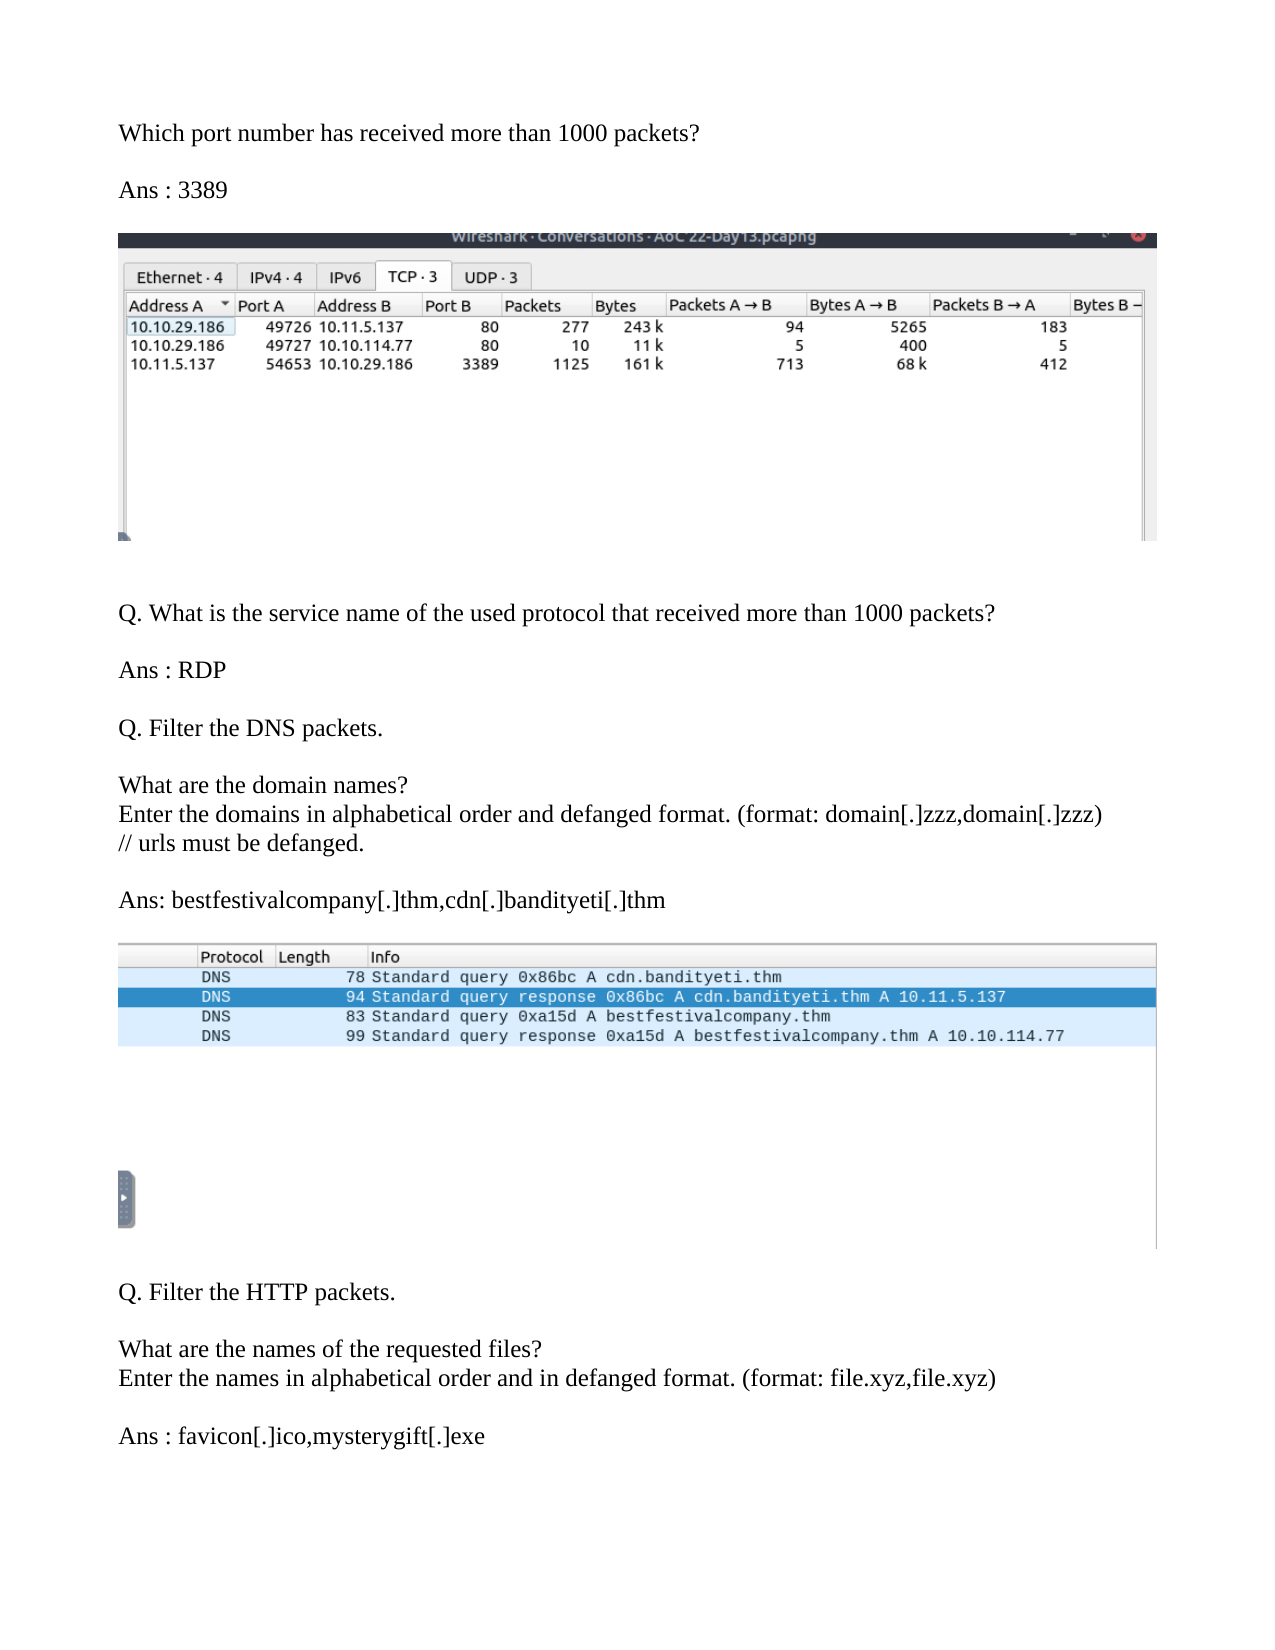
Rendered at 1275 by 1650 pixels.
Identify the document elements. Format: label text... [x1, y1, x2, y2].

text What are the domain names? [118, 770, 1157, 799]
text Which port number has received more than 1000 packets? [118, 118, 1157, 147]
text Q. Filter the HTTP packets. [118, 1277, 1157, 1306]
text What are the names of the requested files? [118, 1334, 1157, 1363]
text Enter the names in alphabetical order and in defanged format. (format: file.xyz,file.xyz) [118, 1363, 1157, 1392]
text Ans : 3389 [118, 176, 1157, 204]
text Q. What is the service name of the used protocol that received more than 1000 packets? [118, 598, 1157, 626]
picture [118, 233, 1157, 541]
text Enter the domains in alphabetical order and defanged format. (format: domain[.]zzz,domain[.]zzz) [118, 799, 1157, 828]
text // urls must be defanged. [118, 828, 1157, 856]
picture [118, 942, 1157, 1249]
text Ans : RDP [118, 655, 1157, 684]
text Ans : favicon[.]ico,mysterygift[.]exe [118, 1421, 1157, 1449]
text Q. Filter the DNS packets. [118, 713, 1157, 741]
text Ans: bestfestivalcompany[.]thm,cdn[.]bandityeti[.]thm [118, 885, 1157, 914]
